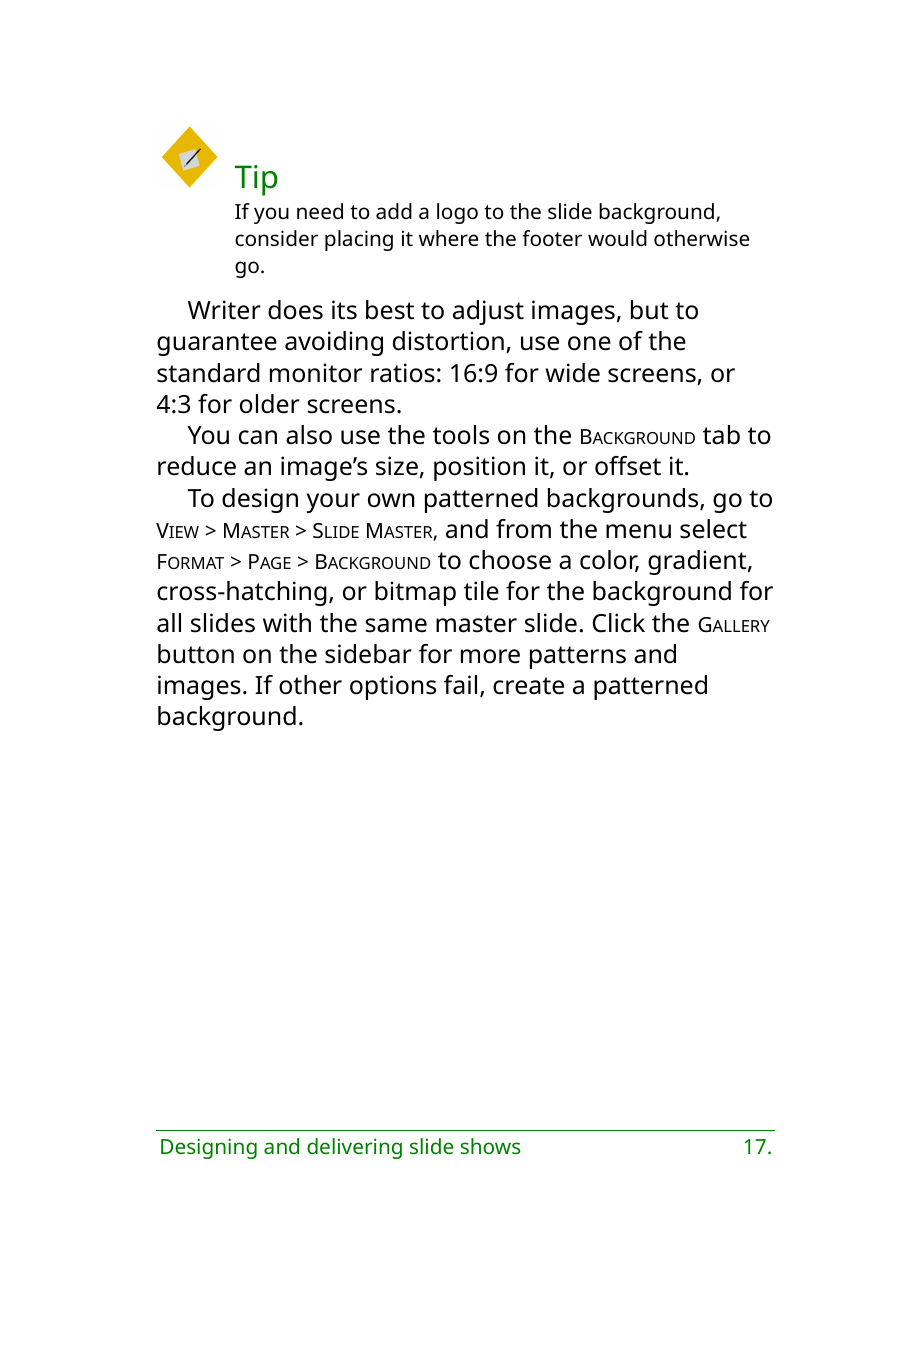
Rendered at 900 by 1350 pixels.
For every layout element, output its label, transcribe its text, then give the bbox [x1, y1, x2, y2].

text To design your own patterned backgrounds, go to View > Master > Slide Master, and from the menu select Format > Page > Background to choose a color, gradient, cross-hatching, or bitmap tile for the background for all slides with the same master slide. Click the Gallery button on the sidebar for more patterns and images. If other options fail, create a patterned background. [156, 482, 775, 732]
text Writer does its best to adjust images, but to guarantee avoiding distortion, use one of the standard monitor ratios: 16:9 for wide screens, or 4:3 for older screens. [156, 294, 775, 419]
text You can also use the tools on the Background tab to reduce an image’s size, position it, or offset it. [156, 419, 775, 482]
picture [157, 125, 220, 189]
list Tip [156, 125, 775, 198]
text If you need to add a logo to the slide background, consider placing it where the footer would otherwise go. [234, 198, 775, 279]
